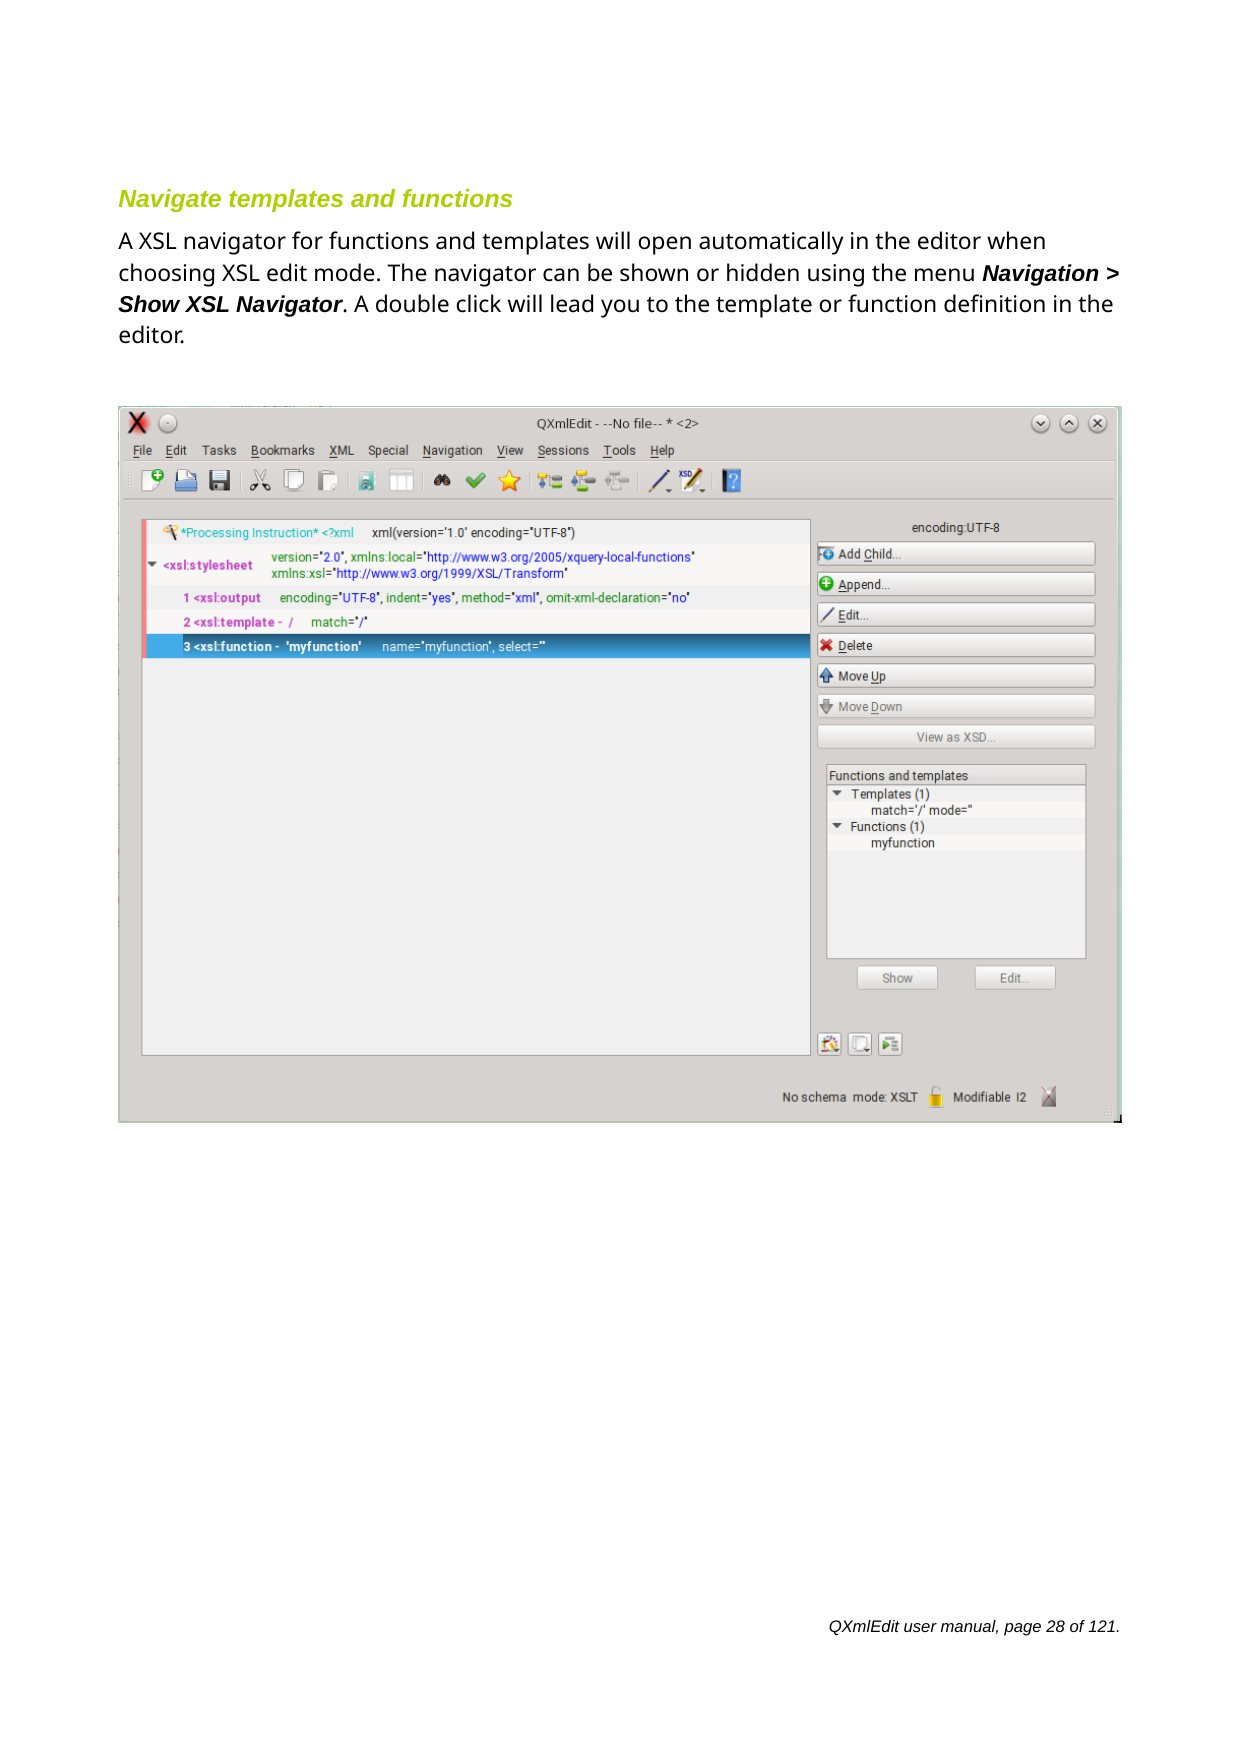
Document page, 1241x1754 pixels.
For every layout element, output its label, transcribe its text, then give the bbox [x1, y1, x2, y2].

picture [118, 406, 1122, 1123]
subtitle Navigate templates and functions [118, 184, 1122, 213]
text A XSL navigator for functions and templates will open automatically in the editor when choosing XSL edit mode. The navigator can be shown or hidden using the menu Navigation > Show XSL Navigator. A double click will lead you to the template or function definition in the editor. [118, 225, 1122, 350]
